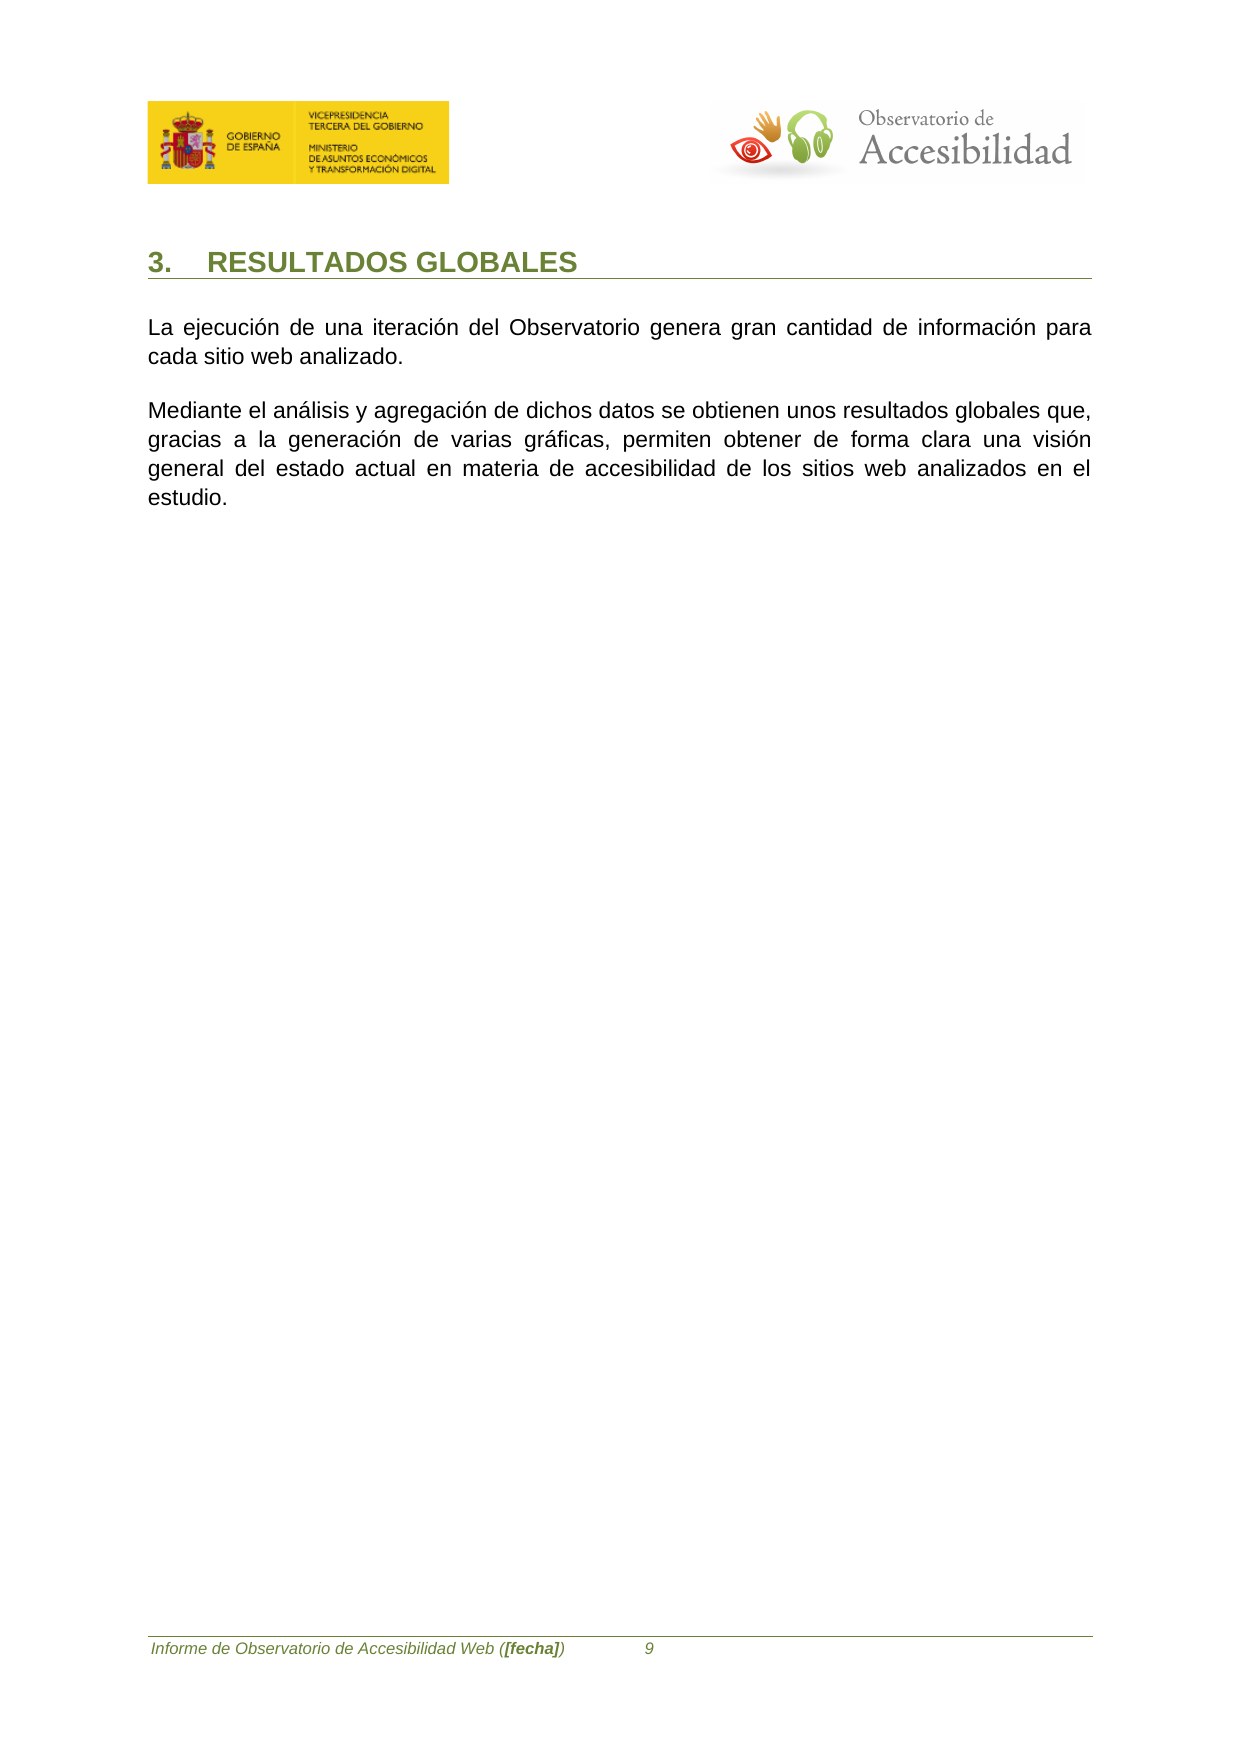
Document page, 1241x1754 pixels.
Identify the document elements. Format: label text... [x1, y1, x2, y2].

text Mediante el análisis y agregación de dichos datos se obtienen unos resultados globales que, gracias a la generación de varias gráficas, permiten obtener de forma clara una visión general del estado actual en materia de accesibilidad de los sitios web analizados en el estudio. [148, 397, 1092, 510]
text La ejecución de una iteración del Observatorio genera gran cantidad de información para cada sitio web analizado. [148, 314, 1092, 369]
subtitle Resultados globales [148, 245, 1092, 278]
picture [710, 101, 1086, 184]
picture [147, 101, 450, 184]
